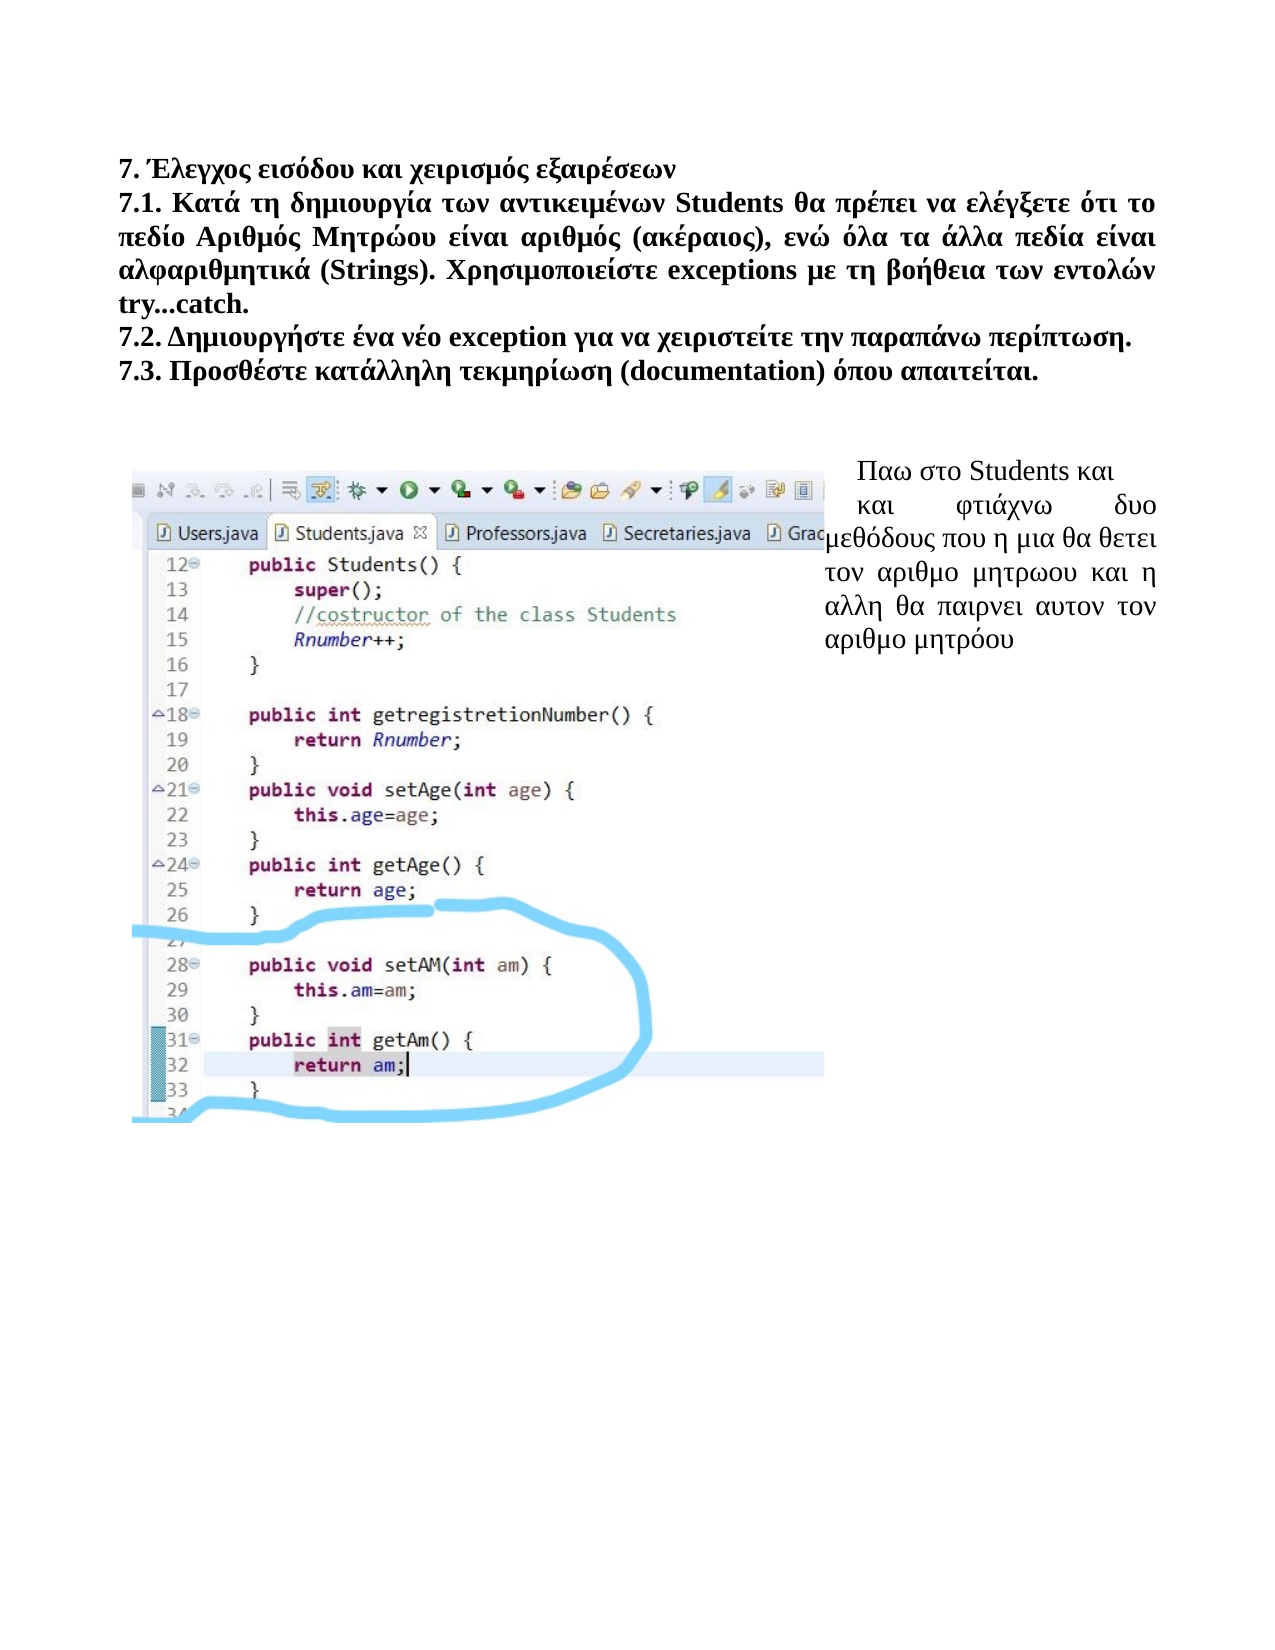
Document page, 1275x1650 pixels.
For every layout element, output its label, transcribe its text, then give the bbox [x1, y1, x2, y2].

text [118, 487, 131, 655]
picture [131, 470, 825, 1123]
text 7.1. Κατά τη δημιουργία των αντικειμένων Students θα πρέπει να ελέγξετε ότι το πεδίο Αριθμός Μητρώου είναι αριθμός (ακέραιος), ενώ όλα τα άλλα πεδία είναι αλφαριθμητικά (Strings). Χρησιμοποιείστε exceptions με τη βοήθεια των εντολών try...catch. [118, 185, 1157, 319]
text 7.2. Δημιουργήστε ένα νέο exception για να χειριστείτε την παραπάνω περίπτωση. [118, 319, 1157, 353]
text 7. Έλεγχος εισόδου και χειρισμός εξαιρέσεων [118, 152, 1157, 185]
text και φτιάχνω δυο μεθόδους που η μια θα θετει τον αριθμο μητρωου και η αλλη θα παιρνει αυτον τον αριθμο μητρόου [825, 487, 1157, 655]
text Παω στο Students και [118, 453, 1157, 487]
text 7.3. Προσθέστε κατάλληλη τεκμηρίωση (documentation) όπου απαιτείται. [118, 353, 1157, 386]
